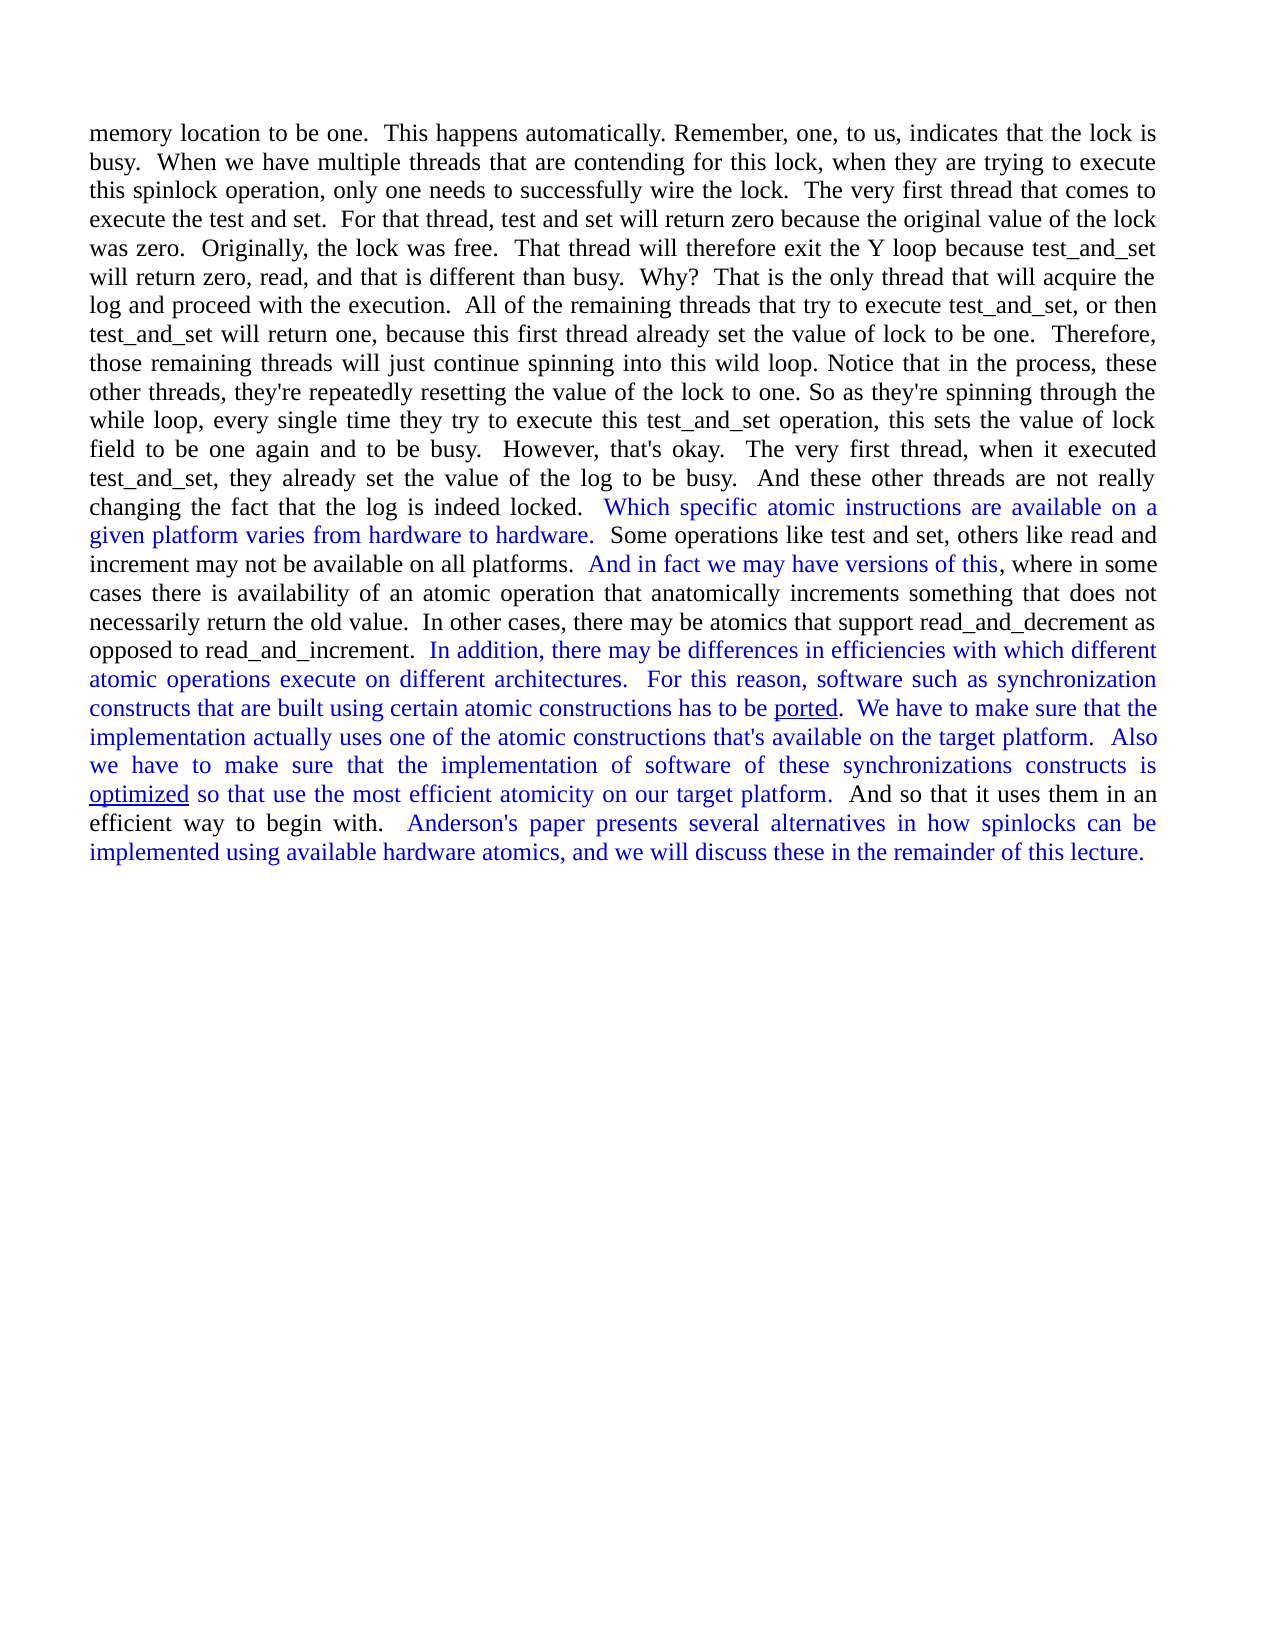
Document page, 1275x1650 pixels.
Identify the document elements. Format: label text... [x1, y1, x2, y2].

text memory location to be one. This happens automatically. Remember, one, to us, indicates that the lock is busy. When we have multiple threads that are contending for this lock, when they are trying to execute this spinlock operation, only one needs to successfully wire the lock. The very first thread that comes to execute the test and set. For that thread, test and set will return zero because the original value of the lock was zero. Originally, the lock was free. That thread will therefore exit the Y loop because test_and_set will return zero, read, and that is different than busy. Why? That is the only thread that will acquire the log and proceed with the execution. All of the remaining threads that try to execute test_and_set, or then test_and_set will return one, because this first thread already set the value of lock to be one. Therefore, those remaining threads will just continue spinning into this wild loop. Notice that in the process, these other threads, they're repeatedly resetting the value of the lock to one. So as they're spinning through the while loop, every single time they try to execute this test_and_set operation, this sets the value of lock field to be one again and to be busy. However, that's okay. The very first thread, when it executed test_and_set, they already set the value of the log to be busy. And these other threads are not really changing the fact that the log is indeed locked. Which specific atomic instructions are available on a given platform varies from hardware to hardware. Some operations like test and set, others like read and increment may not be available on all platforms. And in fact we may have versions of this, where in some cases there is availability of an atomic operation that anatomically increments something that does not necessarily return the old value. In other cases, there may be atomics that support read_and_decrement as opposed to read_and_increment. In addition, there may be differences in efficiencies with which different atomic operations execute on different architectures. For this reason, software such as synchronization constructs that are built using certain atomic constructions has to be ported. We have to make sure that the implementation actually uses one of the atomic constructions that's available on the target platform. Also we have to make sure that the implementation of software of these synchronizations constructs is optimized so that use the most efficient atomicity on our target platform. And so that it uses them in an efficient way to begin with. Anderson's paper presents several alternatives in how spinlocks can be implemented using available hardware atomics, and we will discuss these in the remainder of this lecture. [89, 118, 1158, 866]
